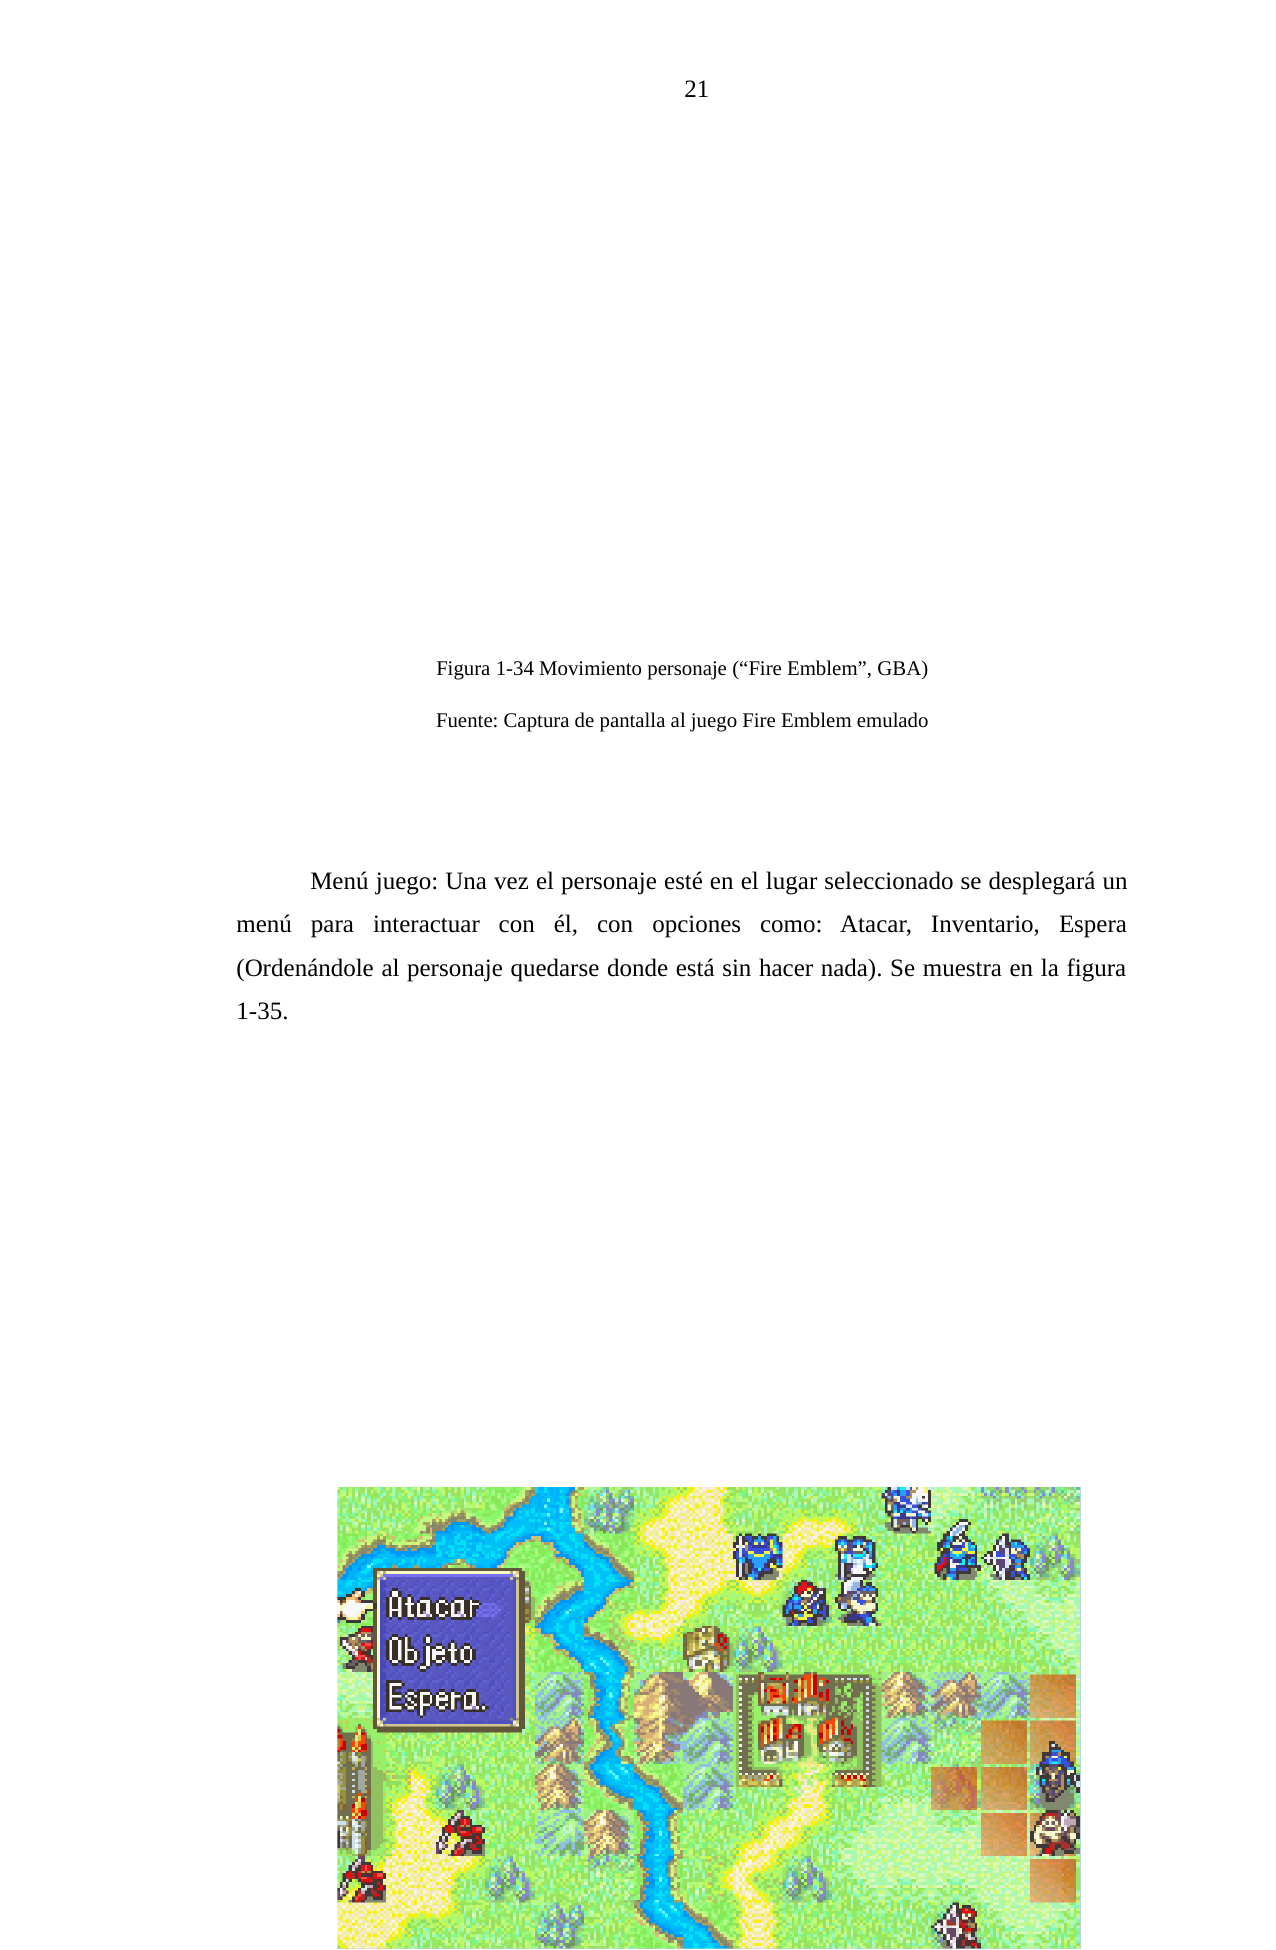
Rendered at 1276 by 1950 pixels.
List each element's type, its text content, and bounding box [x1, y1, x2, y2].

text Fuente: Captura de pantalla al juego Fire Emblem emulado [236, 708, 1128, 732]
text Menú juego: Una vez el personaje esté en el lugar seleccionado se desplegará un menú para interactuar con él, con opciones como: Atacar, Inventario, Espera (Ordenándole al personaje quedarse donde está sin hacer nada). Se muestra en la figura 1-35. [236, 866, 1128, 1024]
text Figura 1-34 Movimiento personaje (“Fire Emblem”, GBA) [236, 656, 1128, 679]
